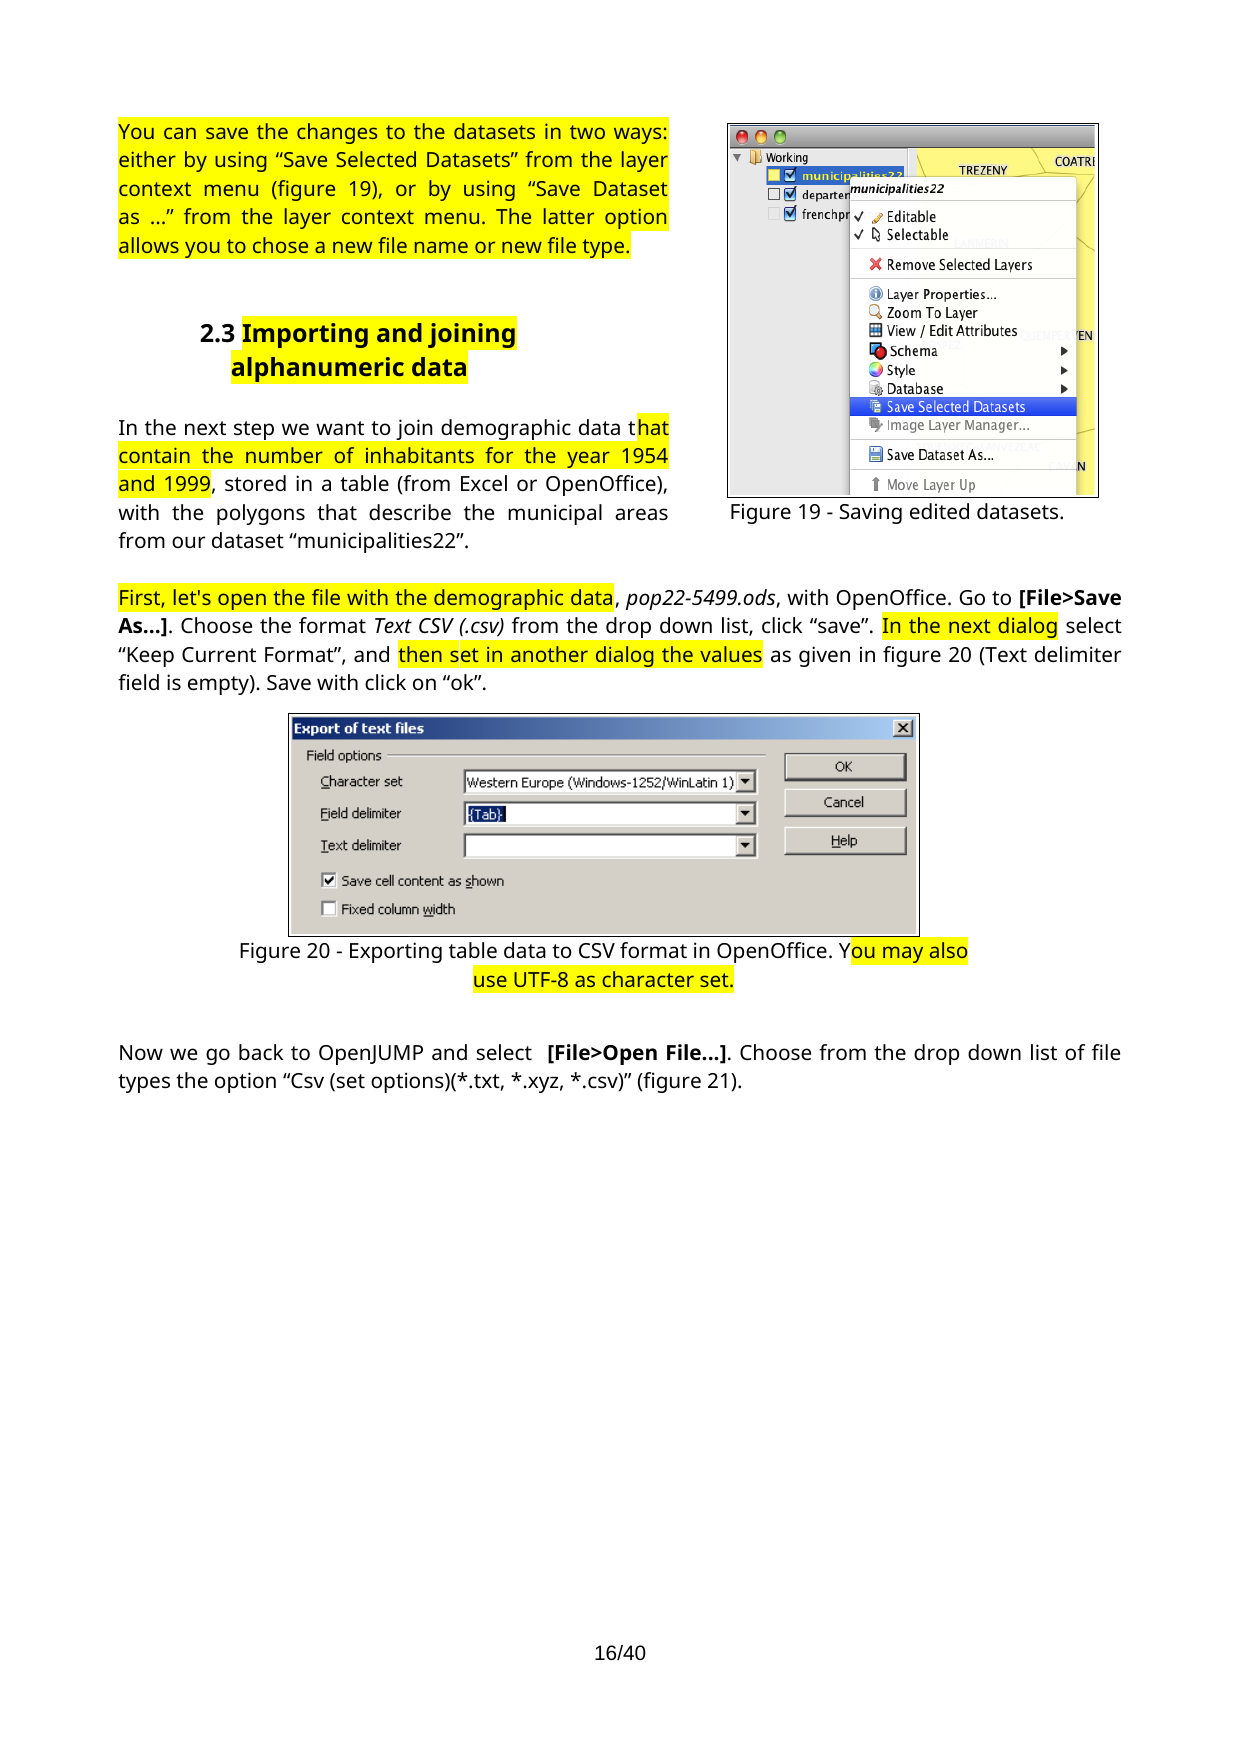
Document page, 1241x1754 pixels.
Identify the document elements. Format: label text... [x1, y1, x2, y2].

text You can save the changes to the datasets in two ways: either by using “Save Selected Datasets” from the layer context menu (figure 19), or by using “Save Dataset as ...” from the layer context menu. The latter option allows you to chose a new file name or new file type. [118, 117, 669, 259]
text Figure 19 - Saving edited datasets. [686, 135, 1098, 526]
text First, let's open the file with the demographic data, pop22-5499.ods, with OpenOffice. Go to [File>Save As...]. Choose the format Text CSV (.csv) from the drop down list, click “save”. In the next dialog select “Keep Current Format”, and then set in another dialog the values as given in figure 20 (Text delimiter field is empty). Save with click on “ok”. [118, 583, 1122, 697]
picture [729, 125, 1095, 495]
text Figure 19 - Saving edited datasets. [728, 124, 1098, 497]
text In the next step we want to join demographic data that contain the number of inhabitants for the year 1954 and 1999, stored in a table (from Excel or OpenOffice), with the polygons that describe the municipal areas from our dataset “municipalities22”. [118, 413, 1122, 555]
list Importing and joining alphanumeric data [193, 316, 669, 384]
picture [291, 716, 917, 934]
text Figure 20 - Exporting table data to CSV format in OpenOffice. You may also use UTF-8 as character set. [222, 725, 985, 993]
text Now we go back to OpenJUMP and select [File>Open File...]. Choose from the drop down list of file types the option “Csv (set options)(*.txt, *.xyz, *.csv)” (figure 21). [118, 1038, 1122, 1095]
